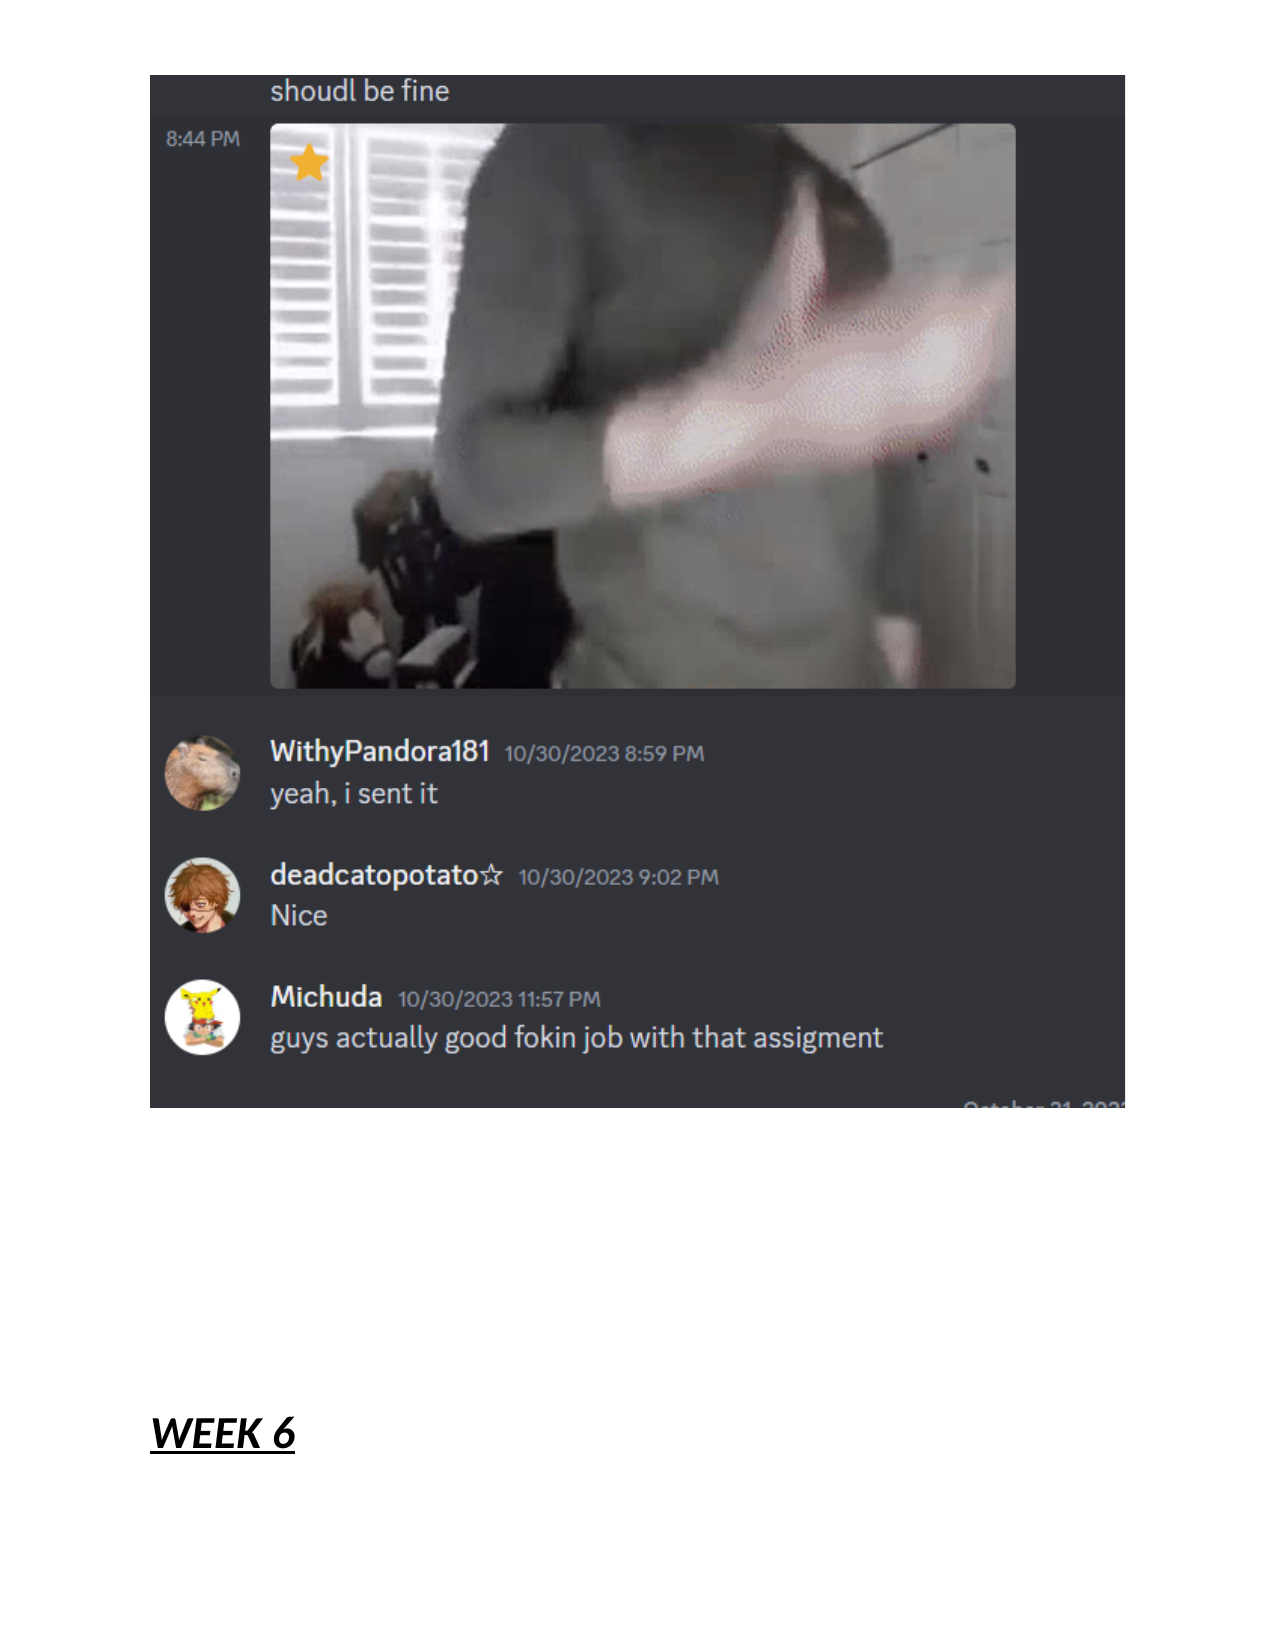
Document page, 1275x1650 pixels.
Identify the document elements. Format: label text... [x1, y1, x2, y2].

text WEEK 6 [150, 1404, 1125, 1459]
